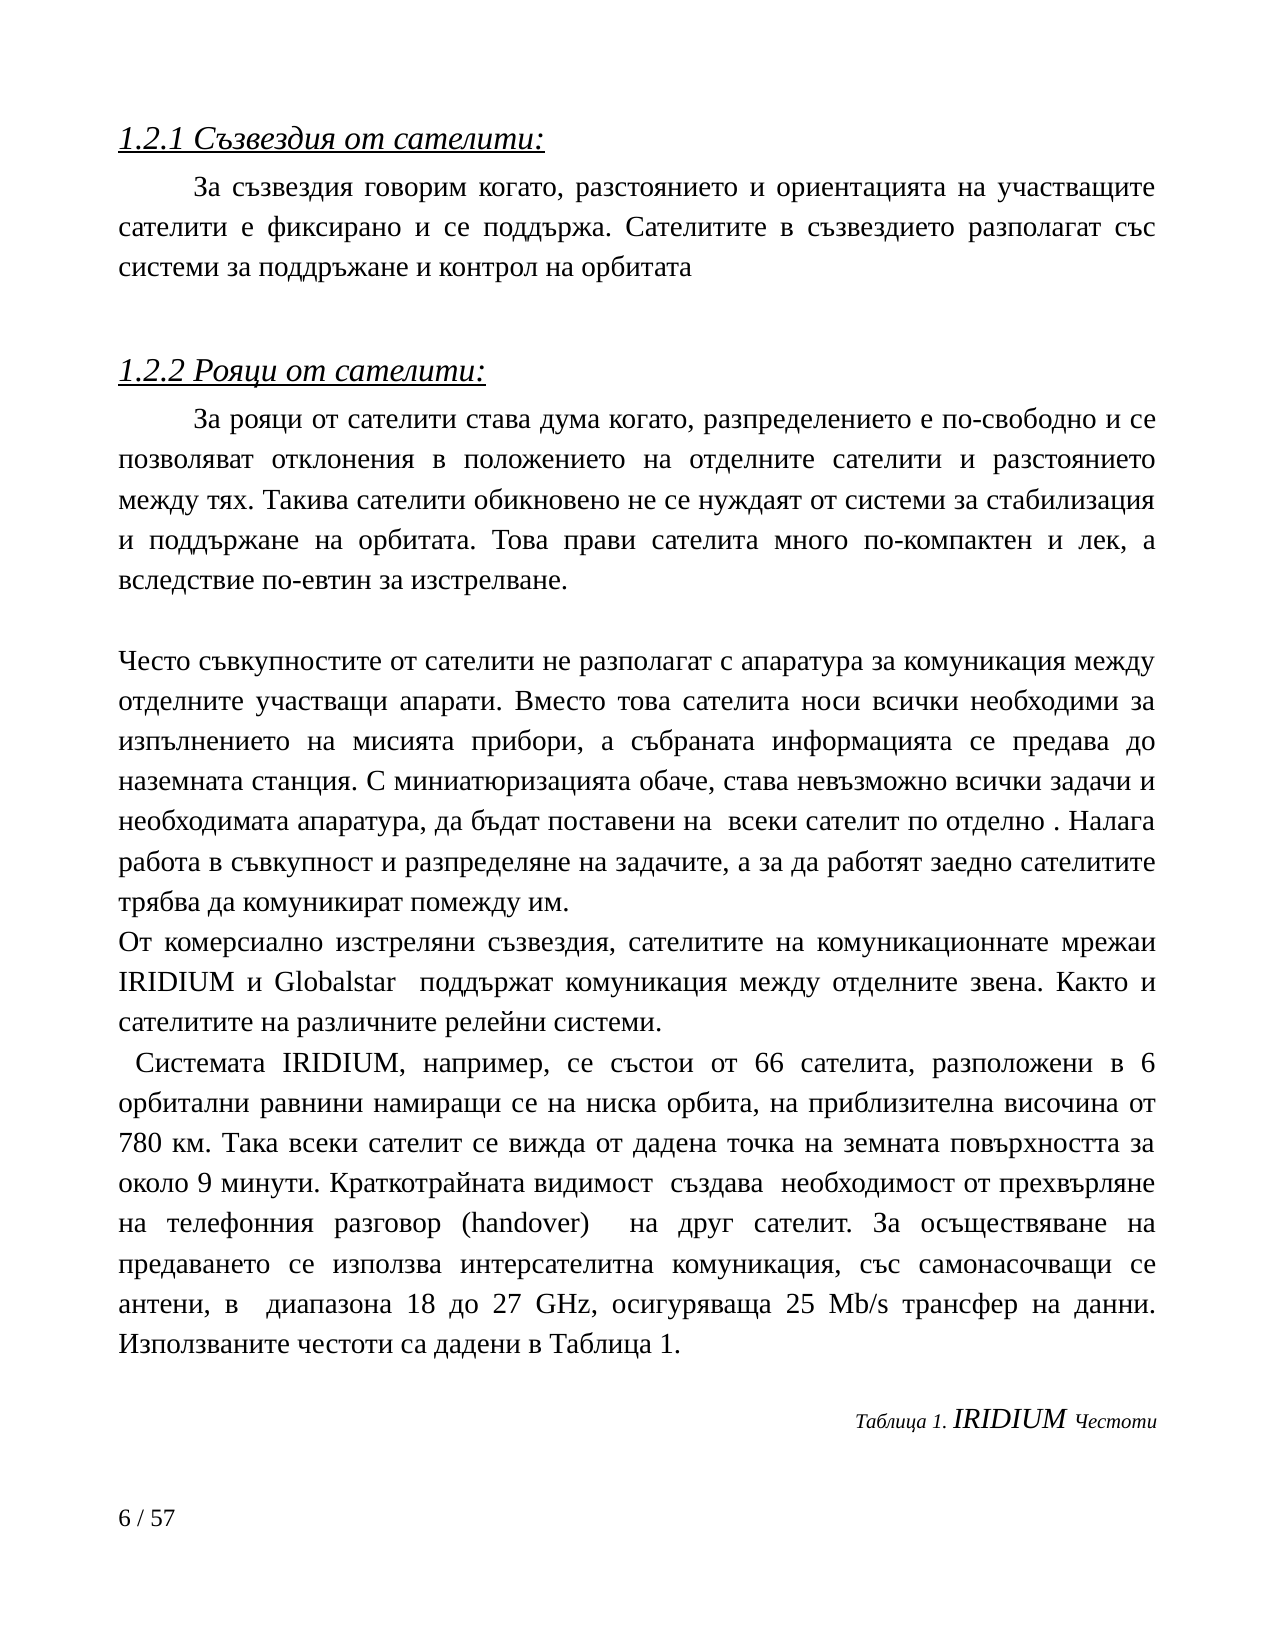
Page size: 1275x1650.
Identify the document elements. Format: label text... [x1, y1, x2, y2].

subtitle 1.2.2 Рояци от сателити: [118, 351, 1157, 389]
text Често съвкупностите от сателити не разполагат с апаратура за комуникация между отделните участващи апарати. Вместо това сателита носи всички необходими за изпълнението на мисията прибори, а събраната информацията се предава до наземната станция. С миниатюризацията обаче, става невъзможно всички задачи и необходимата апаратура, да бъдат поставени на всеки сателит по отделно . Налага работа в съвкупност и разпределяне на задачите, а за да работят заедно сателитите трябва да комуникират помежду им. [118, 643, 1157, 917]
text За съзвездия говорим когато, разстоянието и ориентацията на участващите сателити е фиксирано и се поддържа. Сателитите в съзвездието разполагат със системи за поддръжане и контрол на орбитата [118, 169, 1157, 283]
text От комерсиално изстреляни съзвездия, сателитите на комуникационнате мрежаи IRIDIUM и Globalstar поддържат комуникация между отделните звена. Както и сателитите на различните релейни системи. [118, 924, 1157, 1038]
text За рояци от сателити става дума когато, разпределението е по-свободно и се позволяват отклонения в положението на отделните сателити и разстоянието между тях. Такива сателити обикновено не се нуждаят от системи за стабилизация и поддържане на орбитата. Това прави сателита много по-компактен и лек, а вследствие по-евтин за изстрелване. [118, 401, 1157, 596]
subtitle 1.2.1 Съзвездия от сателити: [118, 118, 1157, 156]
text Таблица 1. IRIDIUM Честоти [118, 1401, 1157, 1434]
text Системата IRIDIUM, например, се състои от 66 сателита, разположени в 6 орбитални равнини намиращи се на ниска орбита, на приблизителна височина от 780 км. Така всеки сателит се вижда от дадена точка на земната повърхността за около 9 минути. Краткотрайната видимост създава необходимост от прехвърляне на телефонния разговор (handover) на друг сателит. За осъществяване на предаването се използва интерсателитна комуникация, със самонасочващи се антени, в диапазона 18 до 27 GHz, осигуряваща 25 Mb/s трансфер на данни. Използваните честоти са дадени в Таблица 1. [118, 1045, 1157, 1360]
